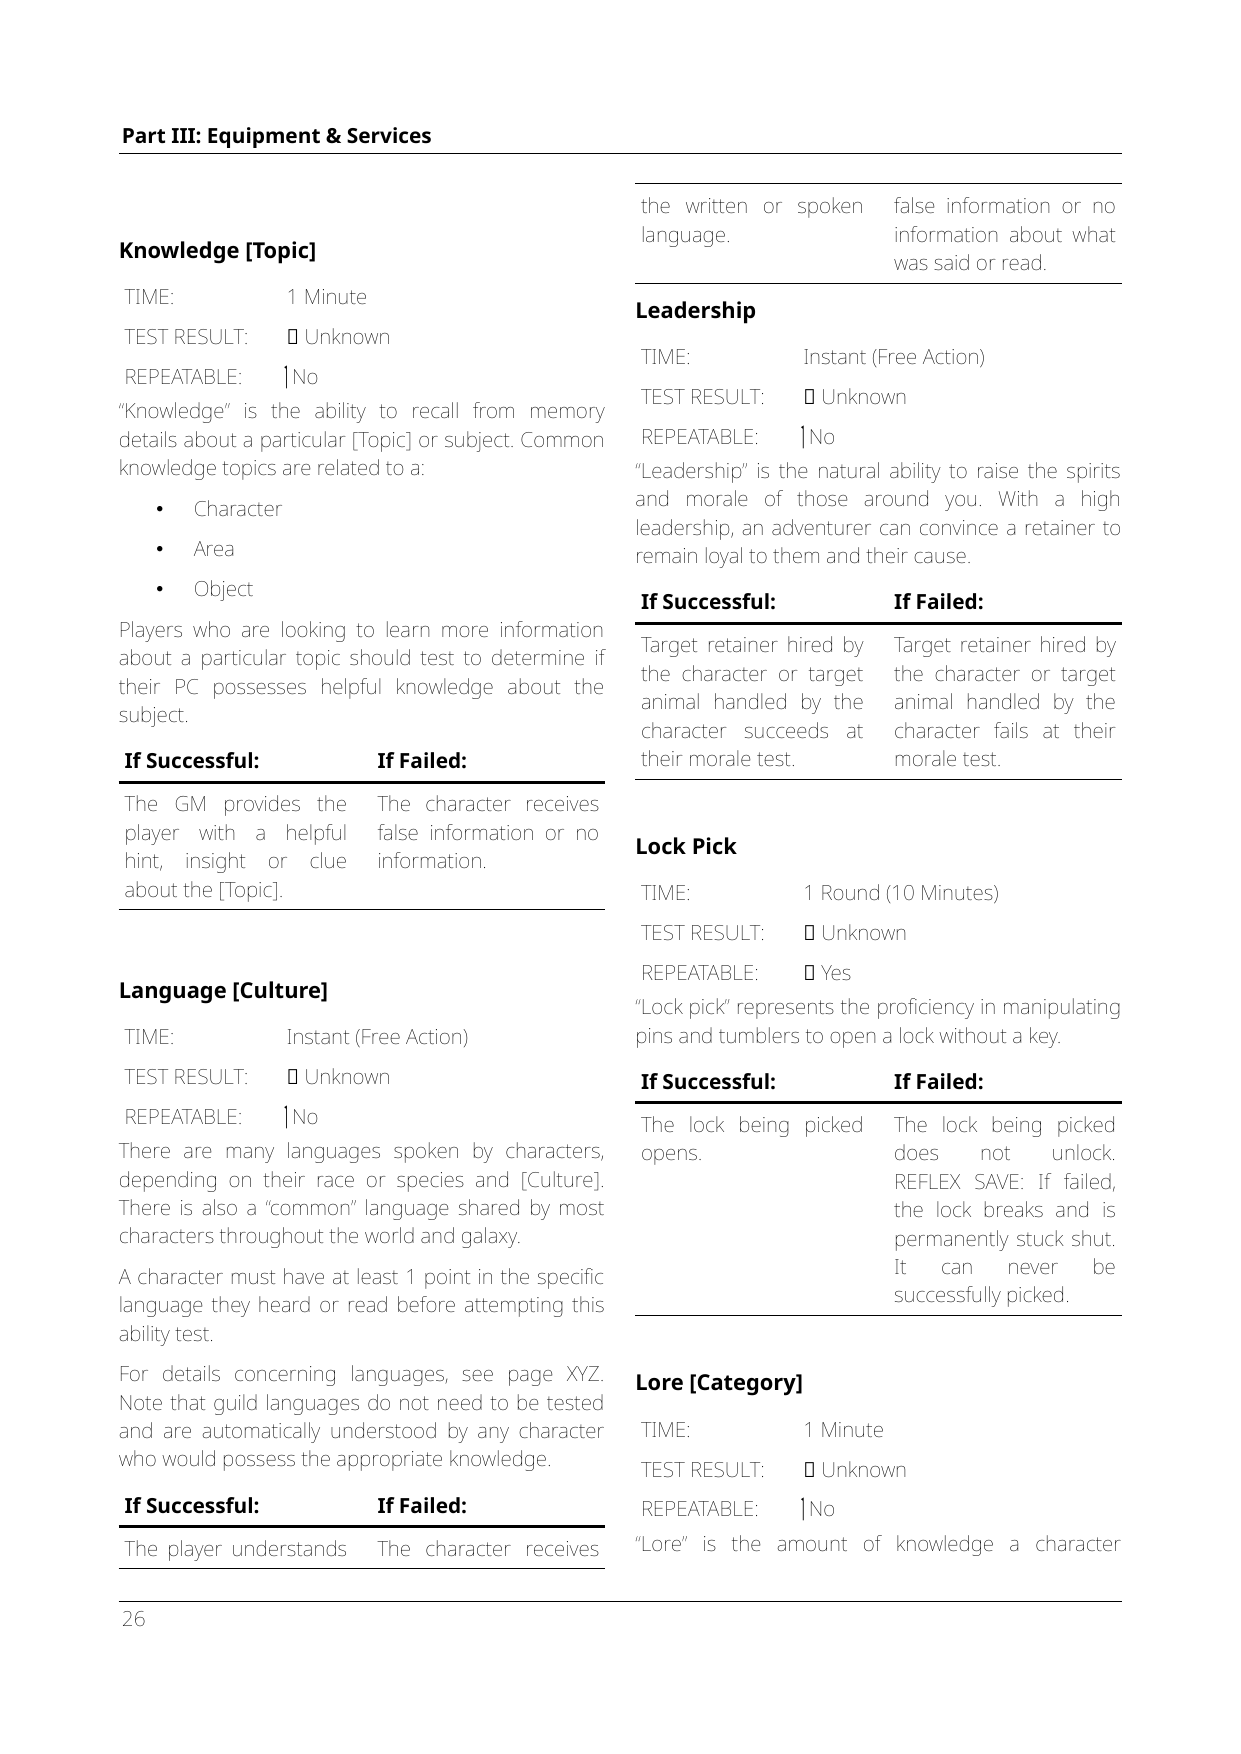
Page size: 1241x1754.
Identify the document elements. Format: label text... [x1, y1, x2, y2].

table_header If Successful: [635, 582, 869, 622]
table_cell false information or no information about what was said or read. [888, 184, 1122, 282]
text For details concerning languages, see page XYZ. Note that guild languages do not need to be tested and are automatically understood by any character who would possess the appropriate knowledge. [118, 1359, 605, 1473]
text Players who are looking to learn more information about a particular topic should test to determine if their PC possesses helpful knowledge about the subject. [118, 615, 605, 729]
table_cell [353, 784, 372, 909]
text “Knowledge” is the ability to recall from memory details about a particular [Topic] or subject. Common knowledge topics are related to a: [118, 396, 605, 482]
table_header If Failed: [372, 1485, 605, 1525]
table_cell REPEATABLE: [119, 357, 281, 396]
table_cell  No [281, 357, 605, 396]
table_header If Successful: [119, 741, 353, 781]
table_cell The character receives [372, 1528, 605, 1568]
table_cell TEST RESULT: [119, 317, 281, 357]
list Object [156, 574, 605, 603]
table_cell Target retainer hired by the character or target animal handled by the character fails at their morale test. [888, 625, 1122, 778]
table_cell The GM provides the player with a helpful hint, insight or clue about the [Topic]. [119, 784, 353, 909]
text Lock Pick [635, 831, 1122, 861]
table_header Instant (Free Action) [797, 336, 1122, 376]
table_cell The lock being picked opens. [635, 1104, 869, 1315]
text Leadership [635, 294, 1122, 324]
text Language [Culture] [118, 975, 605, 1004]
table_cell TEST RESULT: [635, 376, 797, 416]
table_header [869, 1061, 888, 1101]
table_header TIME: [635, 873, 797, 913]
table_cell TEST RESULT: [119, 1056, 281, 1096]
text A character must have at least 1 point in the specific language they heard or read before attempting this ability test. [118, 1262, 605, 1347]
text Lore [Category] [635, 1367, 1122, 1397]
table_cell TEST RESULT: [635, 1449, 797, 1489]
table_header [353, 741, 372, 781]
table_cell REPEATABLE: [119, 1096, 281, 1136]
table_cell REPEATABLE: [635, 1489, 797, 1529]
table_header [869, 582, 888, 622]
table_cell REPEATABLE: [635, 416, 797, 456]
table_cell [869, 1104, 888, 1315]
table_cell  No [797, 1489, 1122, 1529]
table_cell  No [281, 1096, 605, 1136]
table_cell  Unknown [281, 1056, 605, 1096]
table_cell the written or spoken language. [635, 184, 869, 282]
table_cell [869, 625, 888, 778]
table_cell TEST RESULT: [635, 913, 797, 952]
table_header Instant (Free Action) [281, 1017, 605, 1056]
table_cell  Unknown [281, 317, 605, 357]
table_header TIME: [635, 336, 797, 376]
list Character [156, 494, 605, 522]
text “Lore” is the amount of knowledge a character [635, 1529, 1122, 1557]
text “Lock pick” represents the proficiency in manipulating pins and tumblers to open a lock without a key. [635, 992, 1122, 1049]
table_header 1 Minute [797, 1409, 1122, 1449]
table_cell [353, 1528, 372, 1568]
table_cell The player understands [119, 1528, 353, 1568]
table_cell The lock being picked does not unlock. REFLEX SAVE: If failed, the lock breaks and is permanently stuck shut. It can never be successfully picked. [888, 1104, 1122, 1315]
list Area [156, 534, 605, 563]
table_header If Successful: [635, 1061, 869, 1101]
table_header If Successful: [119, 1485, 353, 1525]
table_cell  No [797, 416, 1122, 456]
table_cell Target retainer hired by the character or target animal handled by the character succeeds at their morale test. [635, 625, 869, 778]
table_header If Failed: [372, 741, 605, 781]
table_cell [869, 184, 888, 282]
table_header TIME: [119, 1017, 281, 1056]
table_header 1 Round (10 Minutes) [797, 873, 1122, 913]
text “Leadership” is the natural ability to raise the spirits and morale of those around you. With a high leadership, an adventurer can convince a retainer to remain loyal to them and their cause. [635, 456, 1122, 570]
text There are many languages spoken by characters, depending on their race or species and [Culture]. There is also a “common” language shared by most characters throughout the world and galaxy. [118, 1136, 605, 1250]
text Knowledge [Topic] [118, 235, 605, 265]
table_header If Failed: [888, 582, 1122, 622]
table_cell  Unknown [797, 1449, 1122, 1489]
table_header If Failed: [888, 1061, 1122, 1101]
table_cell REPEATABLE: [635, 953, 797, 992]
table_header TIME: [119, 277, 281, 317]
table_cell  Unknown [797, 913, 1122, 952]
table_cell The character receives false information or no information. [372, 784, 605, 909]
table_header TIME: [635, 1409, 797, 1449]
table_header [353, 1485, 372, 1525]
table_cell  Unknown [797, 376, 1122, 416]
table_header 1 Minute [281, 277, 605, 317]
table_cell  Yes [797, 953, 1122, 992]
